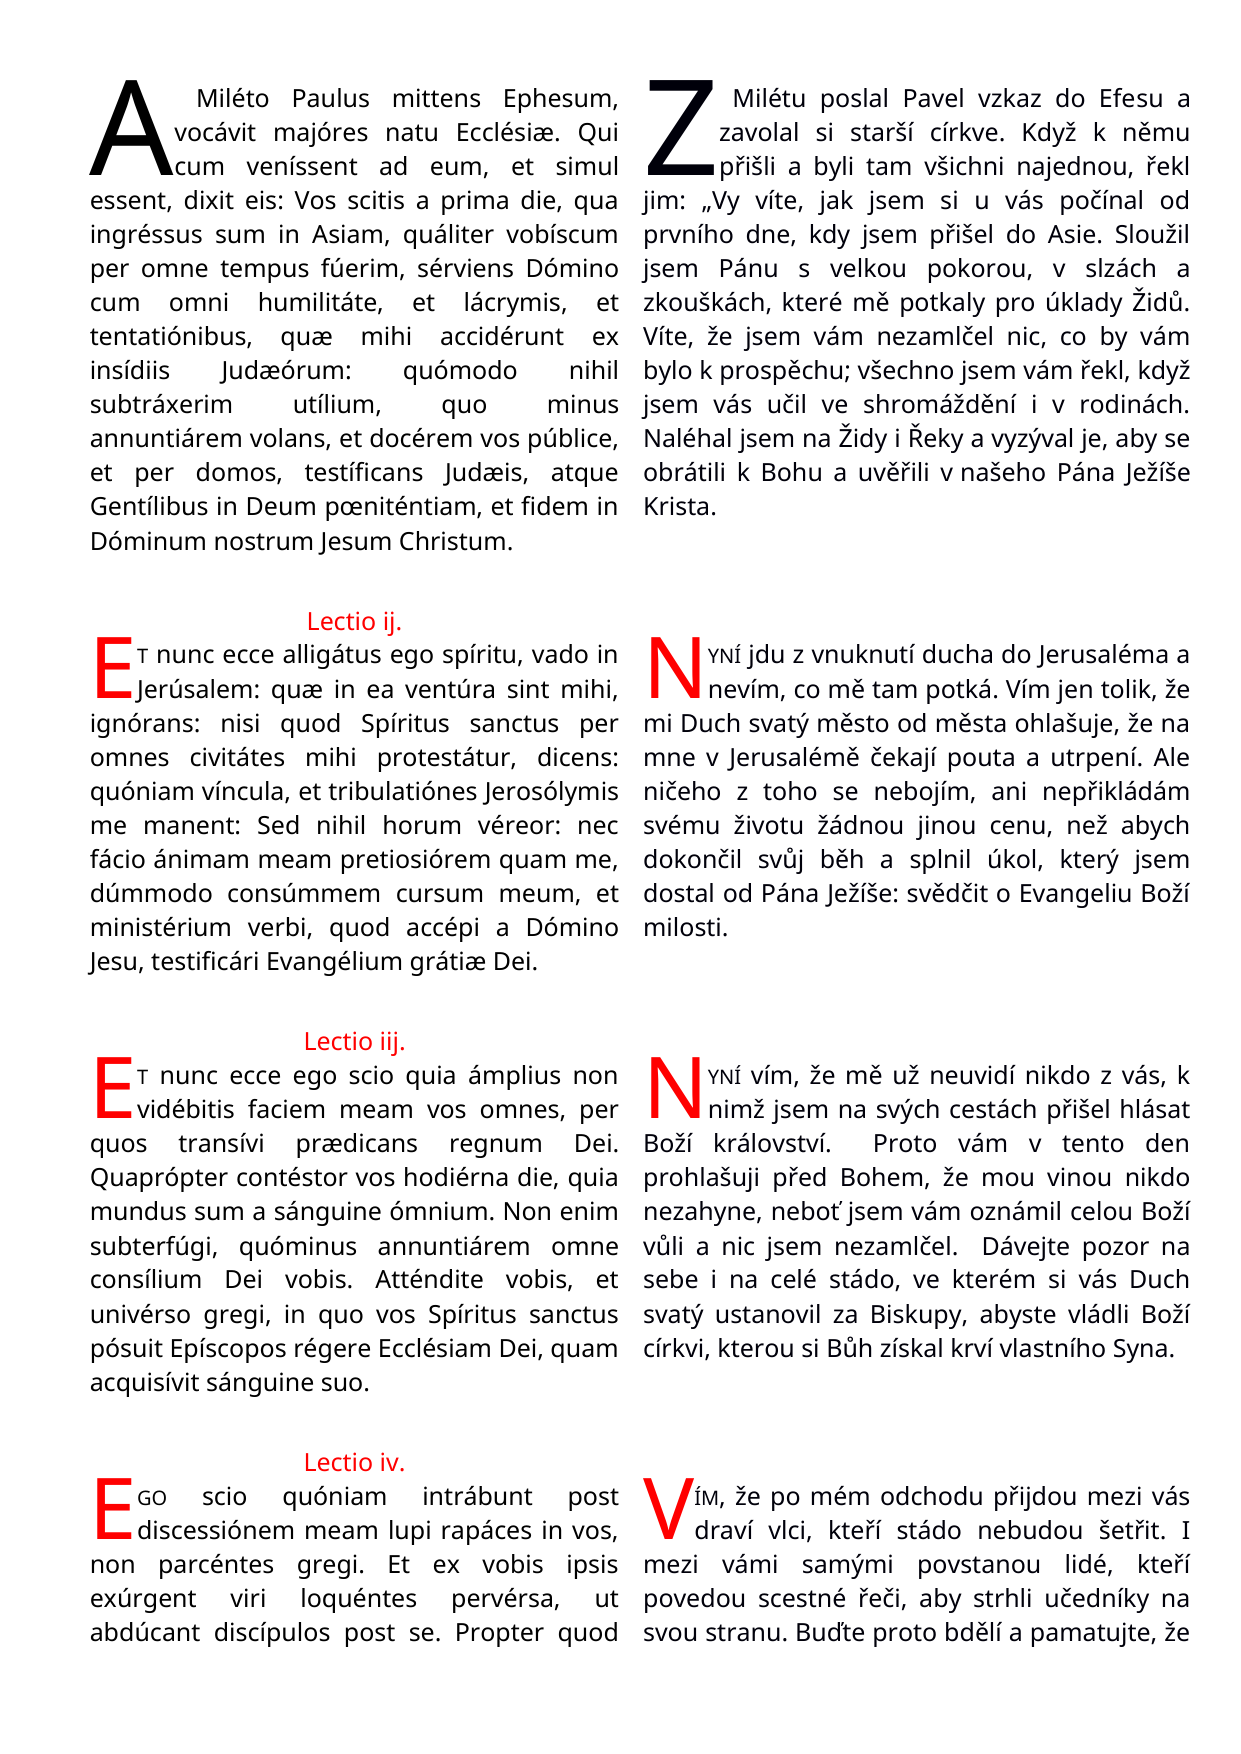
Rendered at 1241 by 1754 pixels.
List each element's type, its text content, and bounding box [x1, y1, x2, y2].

table_cell Nyní vím, že mě už neuvidí nikdo z vás, k nimž jsem na svých cestách přišel hlásat Boží království. Proto vám v tento den prohlašuji před Bohem, že mou vinou nikdo nezahyne, neboť jsem vám oznámil celou Boží vůli a nic jsem nezamlčel. Dávejte pozor na sebe i na celé stádo, ve kterém si vás Duch svatý ustanovil za Biskupy, abyste vládli Boží církvi, kterou si Bůh získal krví vlastního Syna. [631, 1018, 1203, 1438]
table_cell Nyní jdu z vnuknutí ducha do Jerusaléma a nevím, co mě tam potká. Vím jen tolik, že mi Duch svatý město od města ohlašuje, že na mne v Jerusalémě čekají pouta a utrpení. Ale ničeho z toho se nebojím, ani nepřikládám svému životu žádnou jinou cenu, než abych dokončil svůj běh a splnil úkol, který jsem dostal od Pána Ježíše: svědčit o Evangeliu Boží milosti. [631, 597, 1203, 1018]
table_cell Lectio iv. Ego scio quóniam intrábunt post discessiónem meam lupi rapáces in vos, non parcéntes gregi. Et ex vobis ipsis exúrgent viri loquéntes pervérsa, ut abdúcant discípulos post se. Propter quod [78, 1439, 631, 1655]
table_cell Z Milétu poslal Pavel vzkaz do Efesu a zavolal si starší církve. Když k němu přišli a byli tam všichni najednou, řekl jim: „Vy víte, jak jsem si u vás počínal od prvního dne, kdy jsem přišel do Asie. Sloužil jsem Pánu s velkou pokorou, v slzách a zkouškách, které mě potkaly pro úklady Židů. Víte, že jsem vám nezamlčel nic, co by vám bylo k prospěchu; všechno jsem vám řekl, když jsem vás učil ve shromáždění i v rodinách. Naléhal jsem na Židy i Řeky a vyzýval je, aby se obrátili k Bohu a uvěřili v našeho Pána Ježíše Krista. [631, 74, 1203, 597]
table_cell Lectio ij. Et nunc ecce alligátus ego spíritu, vado in Jerúsalem: quæ in ea ventúra sint mihi, ignórans: nisi quod Spíritus sanctus per omnes civitátes mihi protestátur, dicens: quóniam víncula, et tribulatiónes Jerosólymis me manent: Sed nihil horum véreor: nec fácio ánimam meam pretiosiórem quam me, dúmmodo consúmmem cursum meum, et ministérium verbi, quod accépi a Dómino Jesu, testificári Evangélium grátiæ Dei. [78, 597, 631, 1018]
table_cell Lectio iij. Et nunc ecce ego scio quia ámplius non vidébitis faciem meam vos omnes, per quos transívi prædicans regnum Dei. Quaprópter contéstor vos hodiérna die, quia mundus sum a sánguine ómnium. Non enim subterfúgi, quóminus annuntiárem omne consílium Dei vobis. Atténdite vobis‚ et univérso gregi, in quo vos Spíritus sanctus pósuit Epíscopos régere Ecclésiam Dei, quam acquisívit sánguine suo. [78, 1018, 631, 1438]
table_cell Vím, že po mém odchodu přijdou mezi vás draví vlci, kteří stádo nebudou šetřit. I mezi vámi samými povstanou lidé, kteří povedou scestné řeči, aby strhli učedníky na svou stranu. Buďte proto bdělí a pamatujte, že [631, 1439, 1203, 1655]
table_cell A Miléto Paulus mittens Ephesum, vocávit majóres natu Ecclésiæ. Qui cum veníssent ad eum, et simul essent, dixit eis: Vos scitis a prima die, qua ingréssus sum in Asiam, quáliter vobíscum per omne tempus fúerim, sérviens Dómino cum omni humilitáte‚ et lácrymis, et tentatiónibus‚ quæ mihi accidérunt ex insídiis Judæórum: quómodo nihil subtráxerim utílium, quo minus annuntiárem volans, et docérem vos públice, et per domos‚ testíficans Judæis, atque Gentílibus in Deum pœniténtiam‚ et fidem in Dóminum nostrum Jesum Christum. [78, 74, 631, 597]
